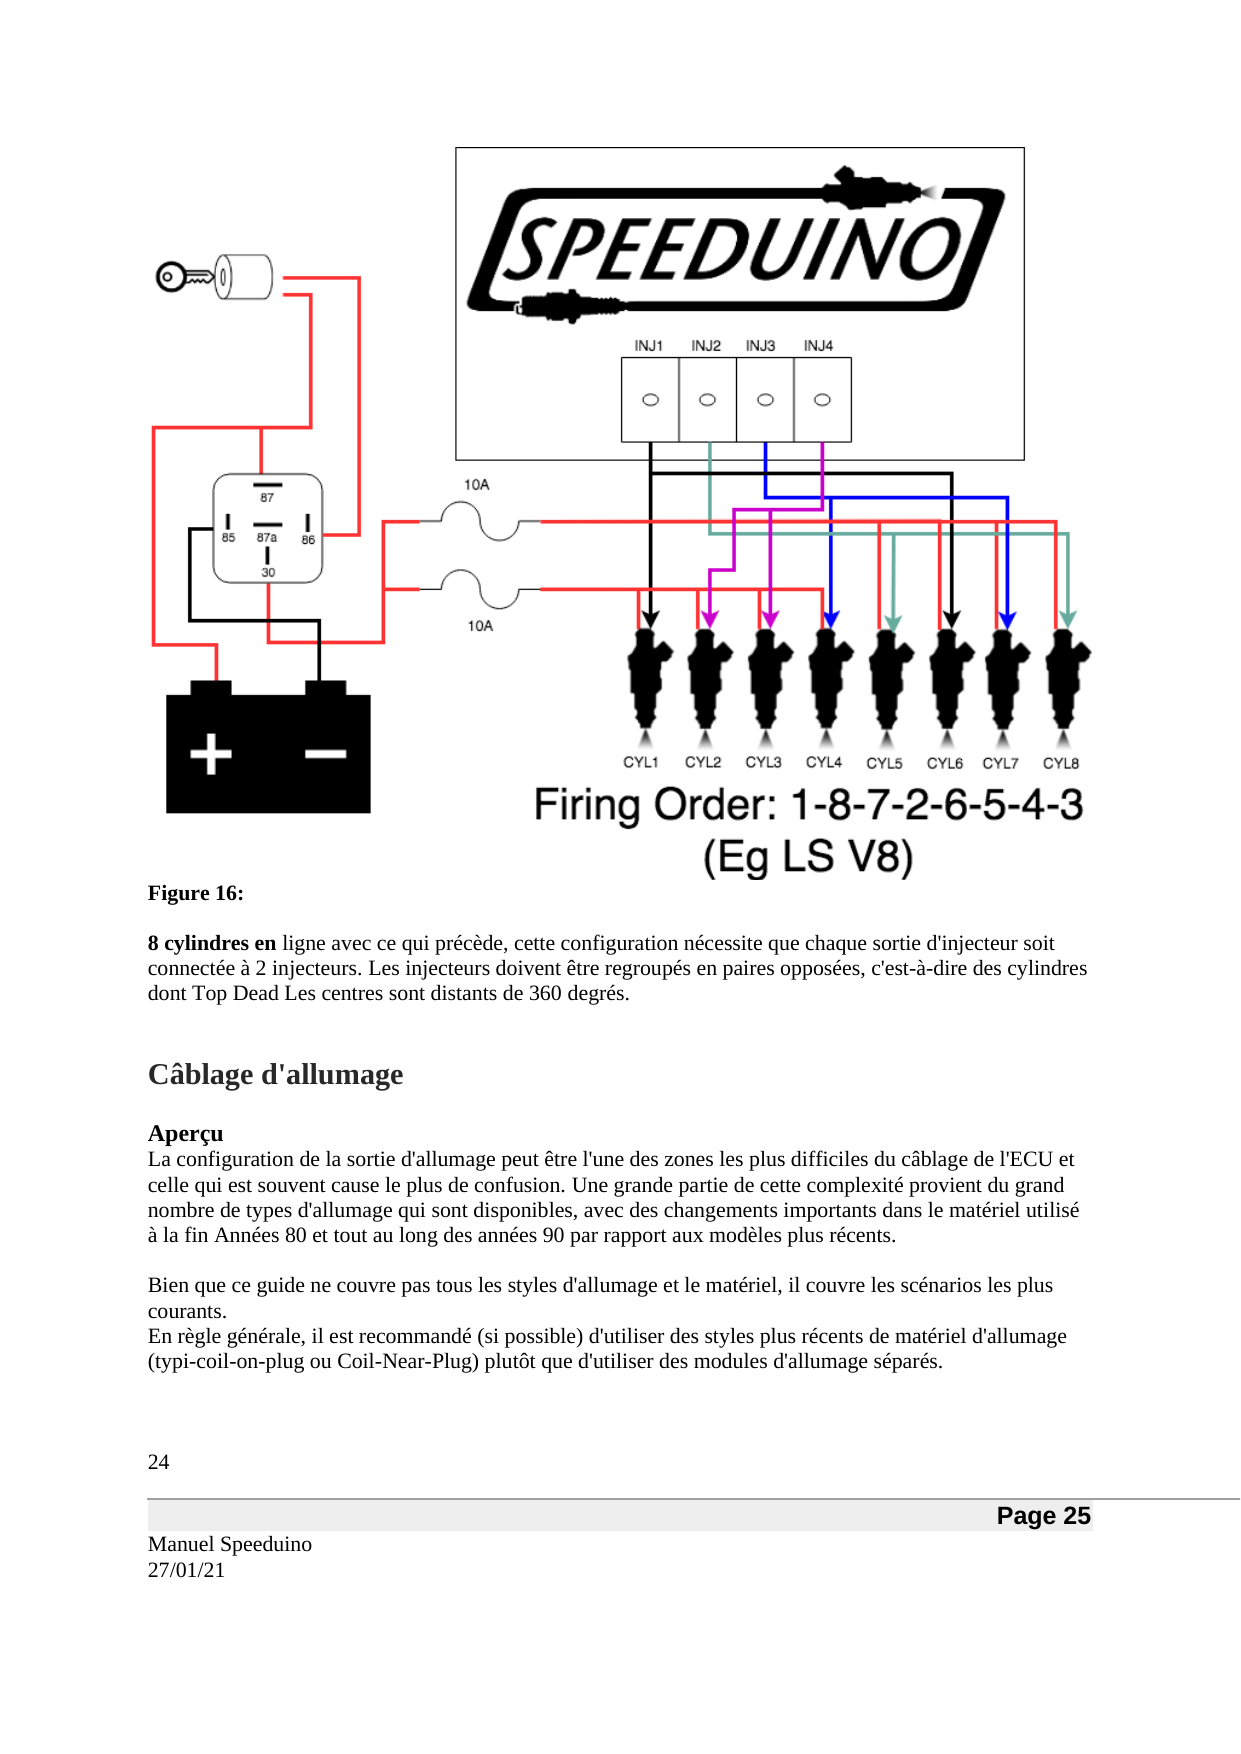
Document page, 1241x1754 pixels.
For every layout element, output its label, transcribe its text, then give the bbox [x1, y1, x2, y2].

text 27/01/21 [148, 1557, 1093, 1582]
text 8 cylindres en ligne avec ce qui précède, cette configuration nécessite que chaque sortie d'injecteur soit connectée à 2 injecteurs. Les injecteurs doivent être regroupés en paires opposées, c'est-à-dire des cylindres dont Top Dead Les centres sont distants de 360 ​​degrés. [148, 930, 1093, 1006]
text Figure 16: inj_8Cyl_semi-seq.png [148, 880, 1093, 905]
table_header Page 25 [148, 1500, 1093, 1531]
text En règle générale, il est recommandé (si possible) d'utiliser des styles plus récents de matériel d'allumage (typi-coil-on-plug ou Coil-Near-Plug) plutôt que d'utiliser des modules d'allumage séparés. [148, 1323, 1093, 1373]
text Manuel Speeduino [148, 1531, 1093, 1557]
text 24 [148, 1449, 1093, 1474]
text Câblage d'allumage [148, 1056, 1093, 1091]
text La configuration de la sortie d'allumage peut être l'une des zones les plus difficiles du câblage de l'ECU et celle qui est souvent cause le plus de confusion. Une grande partie de cette complexité provient du grand nombre de types d'allumage qui sont disponibles, avec des changements importants dans le matériel utilisé à la fin Années 80 et tout au long des années 90 par rapport aux modèles plus récents. [148, 1146, 1093, 1247]
text Aperçu [148, 1119, 1093, 1146]
text Bien que ce guide ne couvre pas tous les styles d'allumage et le matériel, il couvre les scénarios les plus courants. [148, 1272, 1093, 1323]
